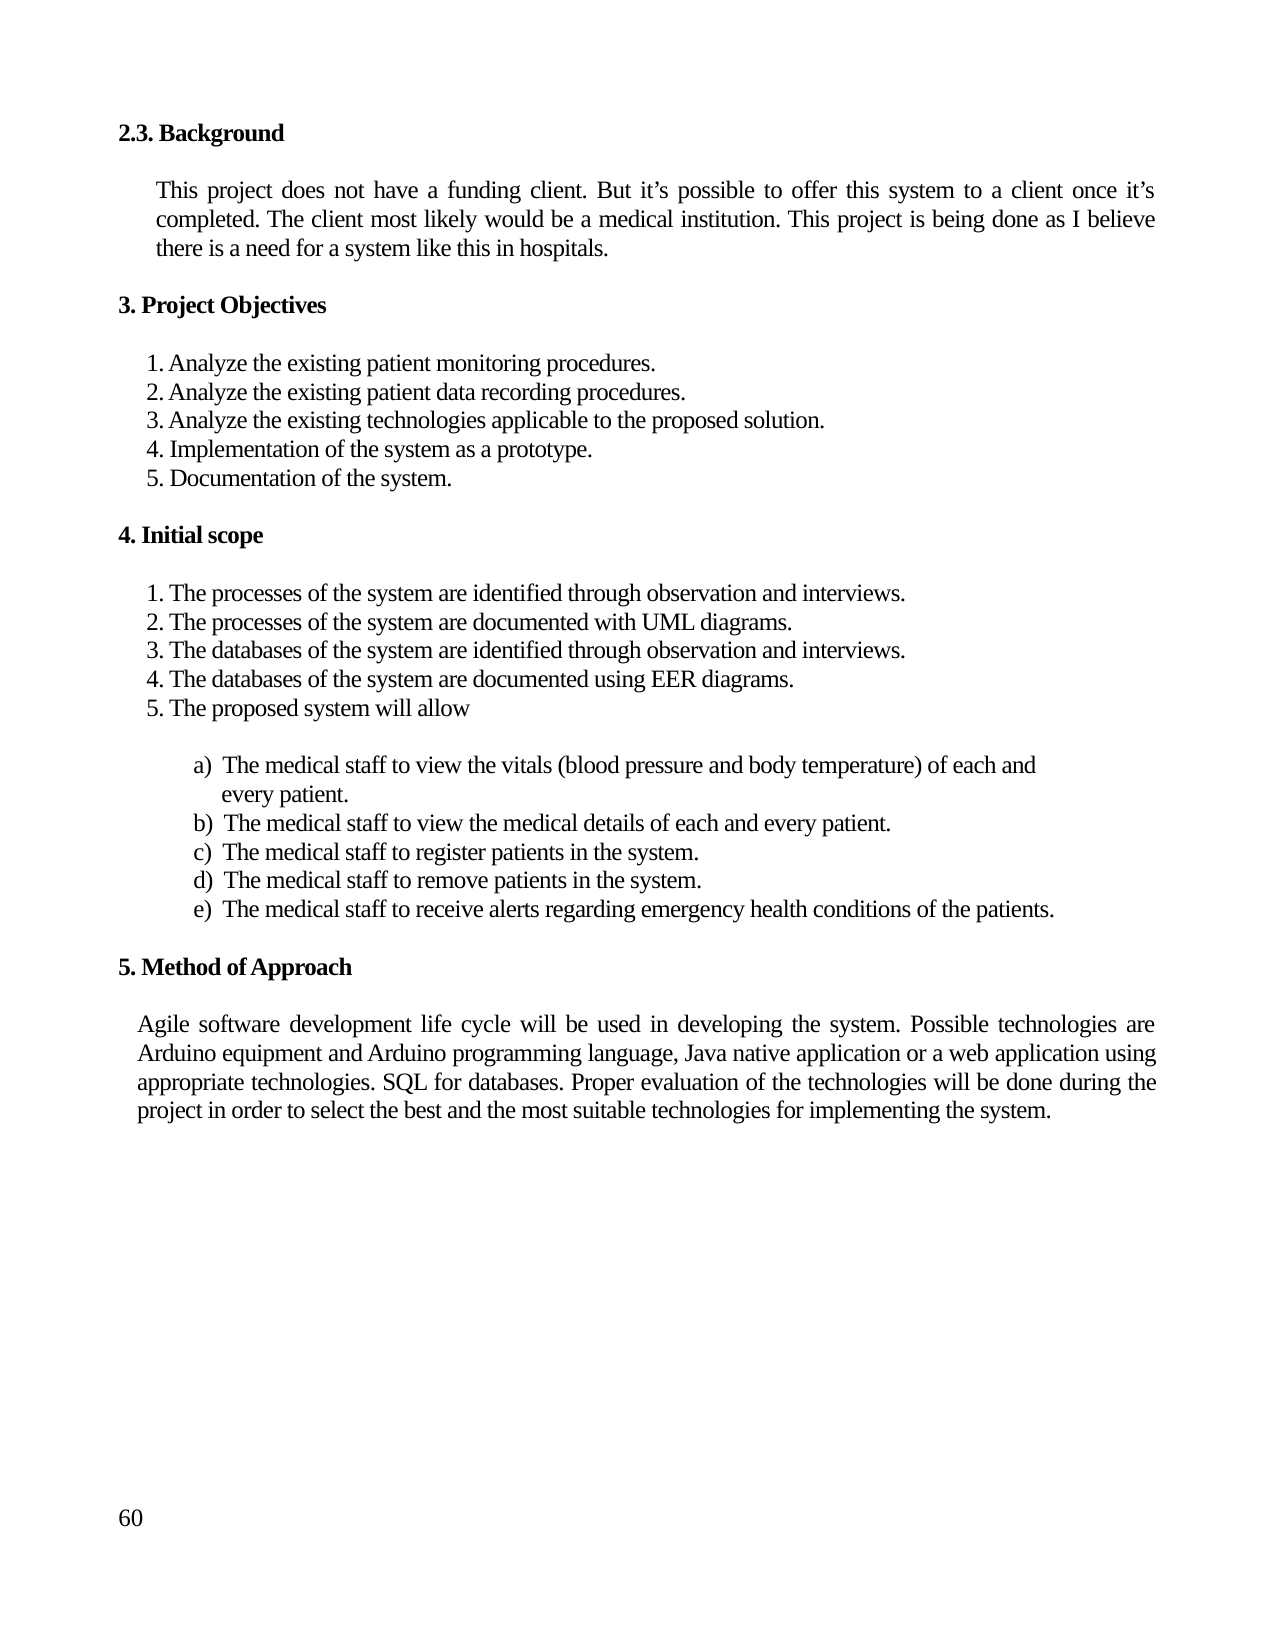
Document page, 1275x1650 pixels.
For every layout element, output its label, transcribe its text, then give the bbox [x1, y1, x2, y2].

text 4. Implementation of the system as a prototype. [146, 434, 1157, 463]
text every patient. [193, 779, 1157, 808]
text 4. The databases of the system are documented using EER diagrams. [146, 664, 1157, 693]
text 2. The processes of the system are documented with UML diagrams. [146, 607, 1157, 636]
text This project does not have a funding client. But it’s possible to offer this system to a client once it’s completed. The client most likely would be a medical institution. This project is being done as I believe there is a need for a system like this in hospitals. [156, 176, 1157, 262]
text a) The medical staff to view the vitals (blood pressure and body temperature) of each and [193, 751, 1157, 779]
text 5. Documentation of the system. [146, 463, 1157, 492]
text b) The medical staff to view the medical details of each and every patient. [193, 808, 1157, 837]
text 4. Initial scope [118, 521, 1157, 549]
text 5. Method of Approach [118, 952, 1157, 981]
text e) The medical staff to receive alerts regarding emergency health conditions of the patients. [193, 894, 1157, 923]
text 1. The processes of the system are identified through observation and interviews. [146, 578, 1157, 607]
text c) The medical staff to register patients in the system. [193, 837, 1157, 866]
text 3. The databases of the system are identified through observation and interviews. [146, 636, 1157, 664]
text Agile software development life cycle will be used in developing the system. Possible technologies are Arduino equipment and Arduino programming language, Java native application or a web application using appropriate technologies. SQL for databases. Proper evaluation of the technologies will be done during the project in order to select the best and the most suitable technologies for implementing the system. [137, 1009, 1157, 1124]
text d) The medical staff to remove patients in the system. [193, 866, 1157, 894]
text 1. Analyze the existing patient monitoring procedures. [146, 348, 1157, 377]
text 2.3. Background [118, 118, 1157, 147]
text 3. Analyze the existing technologies applicable to the proposed solution. [146, 406, 1157, 434]
text 2. Analyze the existing patient data recording procedures. [146, 377, 1157, 406]
text 5. The proposed system will allow [146, 693, 1157, 722]
text 3. Project Objectives [118, 291, 1157, 319]
